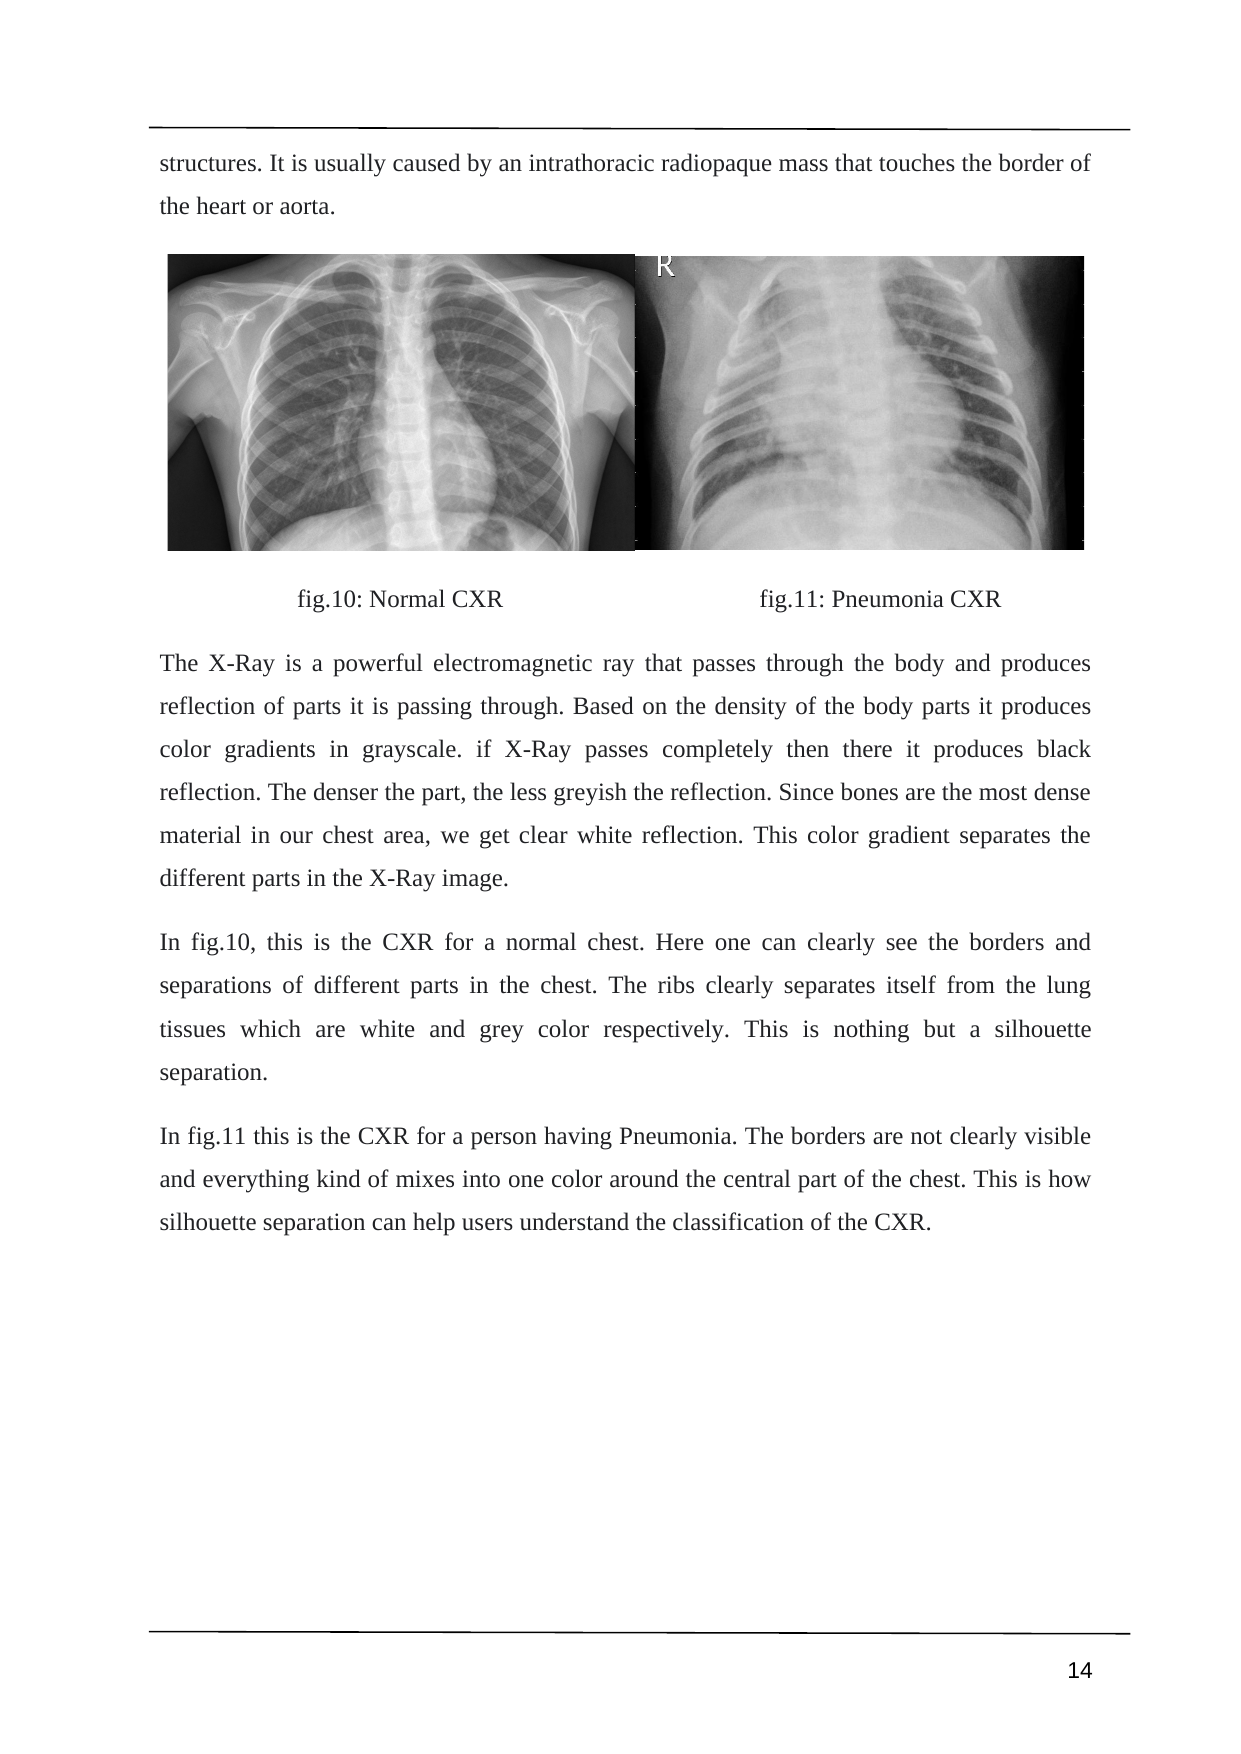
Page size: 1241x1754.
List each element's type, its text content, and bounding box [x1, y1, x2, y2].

text fig.10: Normal CXR fig.11: Pneumonia CXR [159, 584, 1092, 613]
text In fig.10, this is the CXR for a normal chest. Here one can clearly see the borders and separations of different parts in the chest. The ribs clearly separates itself from the lung tissues which are white and grey color respectively. This is nothing but a silhouette separation. [159, 927, 1092, 1086]
text structures. It is usually caused by an intrathoracic radiopaque mass that touches the border of the heart or aorta. [159, 148, 1092, 219]
text In fig.11 this is the CXR for a person having Pneumonia. The borders are not clearly visible and everything kind of mixes into one color around the central part of the chest. This is how silhouette separation can help users understand the classification of the CXR. [159, 1121, 1092, 1236]
text The X-Ray is a powerful electromagnetic ray that passes through the body and produces reflection of parts it is passing through. Based on the density of the body parts it produces color gradients in grayscale. if X-Ray passes completely then there it produces black reflection. The denser the part, the less greyish the reflection. Since bones are the most dense material in our chest area, we get clear white reflection. This color gradient separates the different parts in the X-Ray image. [159, 648, 1092, 892]
picture [167, 254, 1085, 551]
